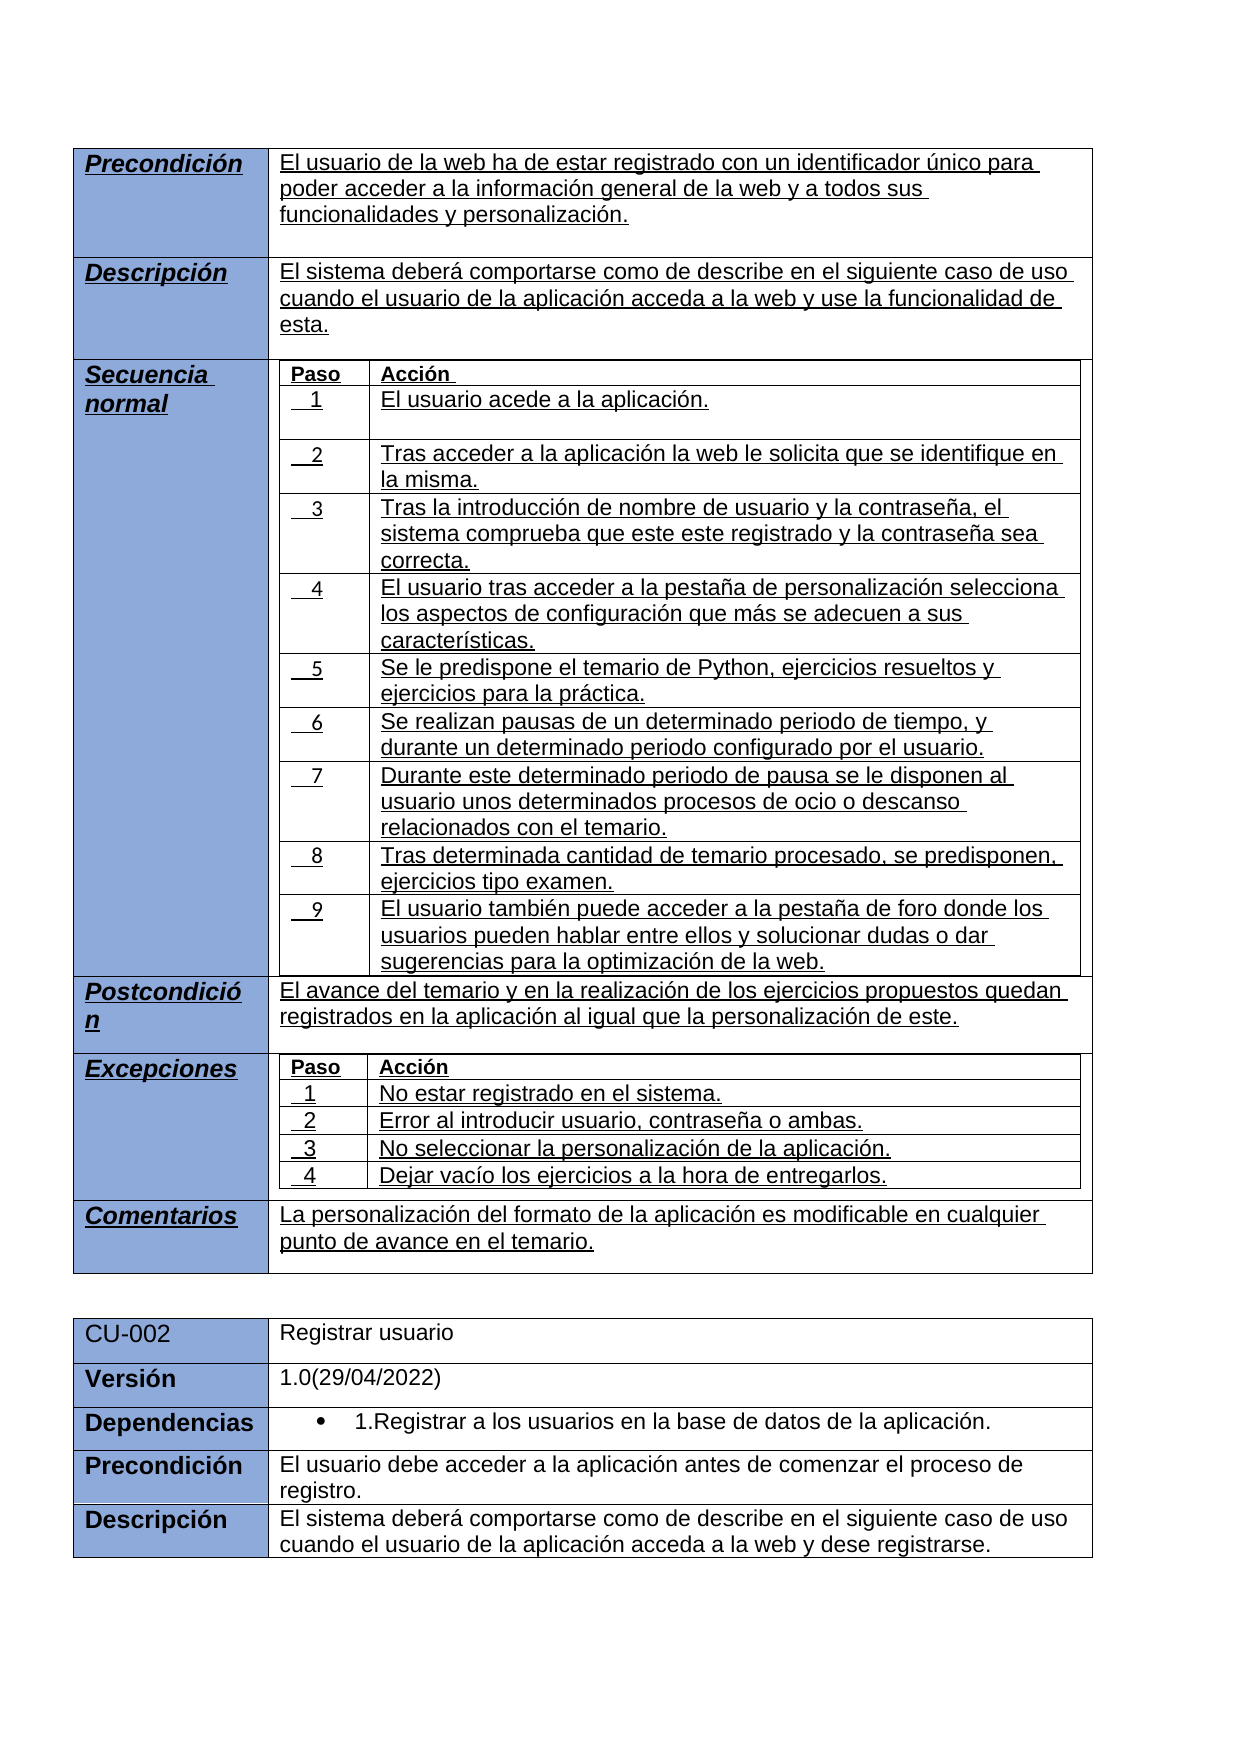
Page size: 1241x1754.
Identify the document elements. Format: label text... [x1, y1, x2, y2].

table_cell 5 [280, 654, 369, 707]
table_header CU-002 [74, 1319, 268, 1363]
table_cell 4 [280, 1162, 367, 1188]
table_cell El avance del temario y en la realización de los ejercicios propuestos quedan registrados en la aplicación al igual que la personalización de este. [269, 977, 1092, 1053]
table_cell Precondición [74, 1451, 268, 1503]
table_header Paso [280, 1055, 367, 1079]
table_cell Dependencias [74, 1408, 268, 1450]
table_cell [1081, 360, 1092, 976]
table_cell Secuencia normal [74, 360, 268, 976]
table_cell Postcondición [74, 977, 268, 1053]
table_cell Excepciones [74, 1054, 268, 1200]
table_cell Dejar vacío los ejercicios a la hora de entregarlos. [368, 1162, 1080, 1188]
table_header Registrar usuario [269, 1319, 1092, 1363]
table_cell Tras acceder a la aplicación la web le solicita que se identifique en la misma. [370, 440, 1080, 493]
table_header Paso [280, 361, 369, 385]
table_cell 1.Registrar a los usuarios en la base de datos de la aplicación. [269, 1408, 1092, 1450]
table_cell Se le predispone el temario de Python, ejercicios resueltos y ejercicios para la práctica. [370, 654, 1080, 707]
table_cell Precondición [74, 149, 268, 257]
table_cell Descripción [74, 258, 268, 359]
table_header Acción [370, 361, 1080, 385]
table_cell 2 [280, 440, 369, 493]
table_cell El usuario acede a la aplicación. [370, 386, 1080, 439]
table_cell 3 [280, 494, 369, 573]
table_cell 1 [280, 1080, 367, 1106]
table_cell El usuario tras acceder a la pestaña de personalización selecciona los aspectos de configuración que más se adecuen a sus características. [370, 574, 1080, 653]
table_cell 3 [280, 1135, 367, 1161]
table_cell El sistema deberá comportarse como de describe en el siguiente caso de uso cuando el usuario de la aplicación acceda a la web y dese registrarse. [269, 1505, 1092, 1557]
table_cell 7 [280, 762, 369, 841]
table_cell Durante este determinado periodo de pausa se le disponen al usuario unos determinados procesos de ocio o descanso relacionados con el temario. [370, 762, 1080, 841]
table_cell No seleccionar la personalización de la aplicación. [368, 1135, 1080, 1161]
table_cell Tras determinada cantidad de temario procesado, se predisponen, ejercicios tipo examen. [370, 842, 1080, 894]
table_cell 4 [280, 574, 369, 653]
table_cell Error al introducir usuario, contraseña o ambas. [368, 1107, 1080, 1133]
table_cell El usuario de la web ha de estar registrado con un identificador único para poder acceder a la información general de la web y a todos sus funcionalidades y personalización. [269, 149, 1092, 257]
table_cell Tras la introducción de nombre de usuario y la contraseña, el sistema comprueba que este este registrado y la contraseña sea correcta. [370, 494, 1080, 573]
table_cell 2 [280, 1107, 367, 1133]
table_cell Descripción [74, 1505, 268, 1557]
table_cell [269, 1054, 1092, 1200]
table_cell 1.0(29/04/2022) [269, 1364, 1092, 1407]
table_cell Versión [74, 1364, 268, 1407]
table_header Acción [368, 1055, 1080, 1079]
table_cell El usuario debe acceder a la aplicación antes de comenzar el proceso de registro. [269, 1451, 1092, 1503]
table_cell 8 [280, 842, 369, 894]
table_cell No estar registrado en el sistema. [368, 1080, 1080, 1106]
table_cell El sistema deberá comportarse como de describe en el siguiente caso de uso cuando el usuario de la aplicación acceda a la web y use la funcionalidad de esta. [269, 258, 1092, 359]
table_cell 6 [280, 708, 369, 761]
table_cell 9 [280, 895, 369, 974]
table_cell Se realizan pausas de un determinado periodo de tiempo, y durante un determinado periodo configurado por el usuario. [370, 708, 1080, 761]
table_cell 1 [280, 386, 369, 439]
table_cell La personalización del formato de la aplicación es modificable en cualquier punto de avance en el temario. [269, 1201, 1092, 1273]
table_cell El usuario también puede acceder a la pestaña de foro donde los usuarios pueden hablar entre ellos y solucionar dudas o dar sugerencias para la optimización de la web. [370, 895, 1080, 974]
table_cell [269, 360, 279, 976]
table_cell Comentarios [74, 1201, 268, 1273]
